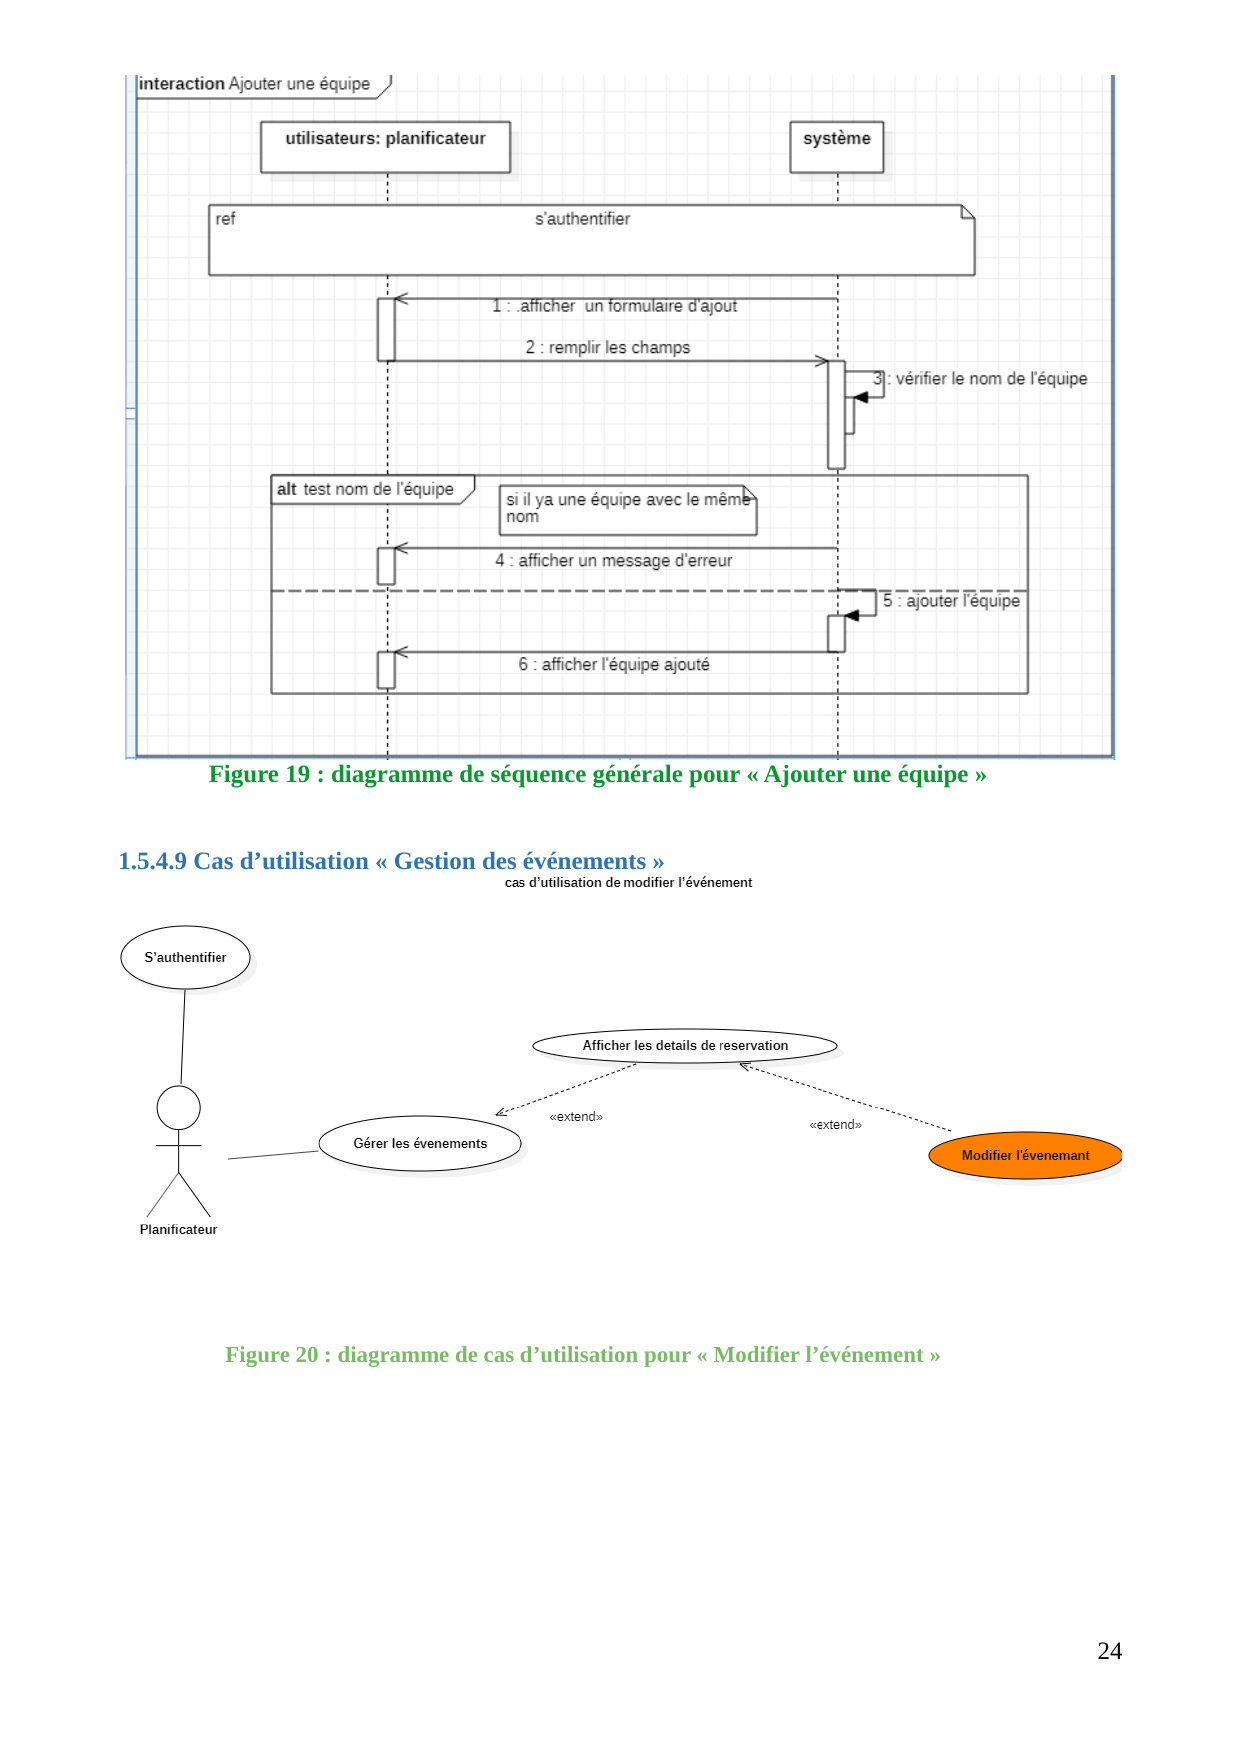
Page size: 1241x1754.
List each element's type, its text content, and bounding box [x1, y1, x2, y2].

picture [118, 874, 1123, 1342]
text Figure 20 : diagramme de cas d’utilisation pour « Modifier l’événement » [88, 874, 1078, 1368]
text Figure 19 : diagramme de séquence générale pour « Ajouter une équipe » [118, 104, 1078, 788]
text 1.5.4.9 Cas d’utilisation « Gestion des événements » [118, 846, 1122, 874]
picture [125, 75, 1115, 760]
